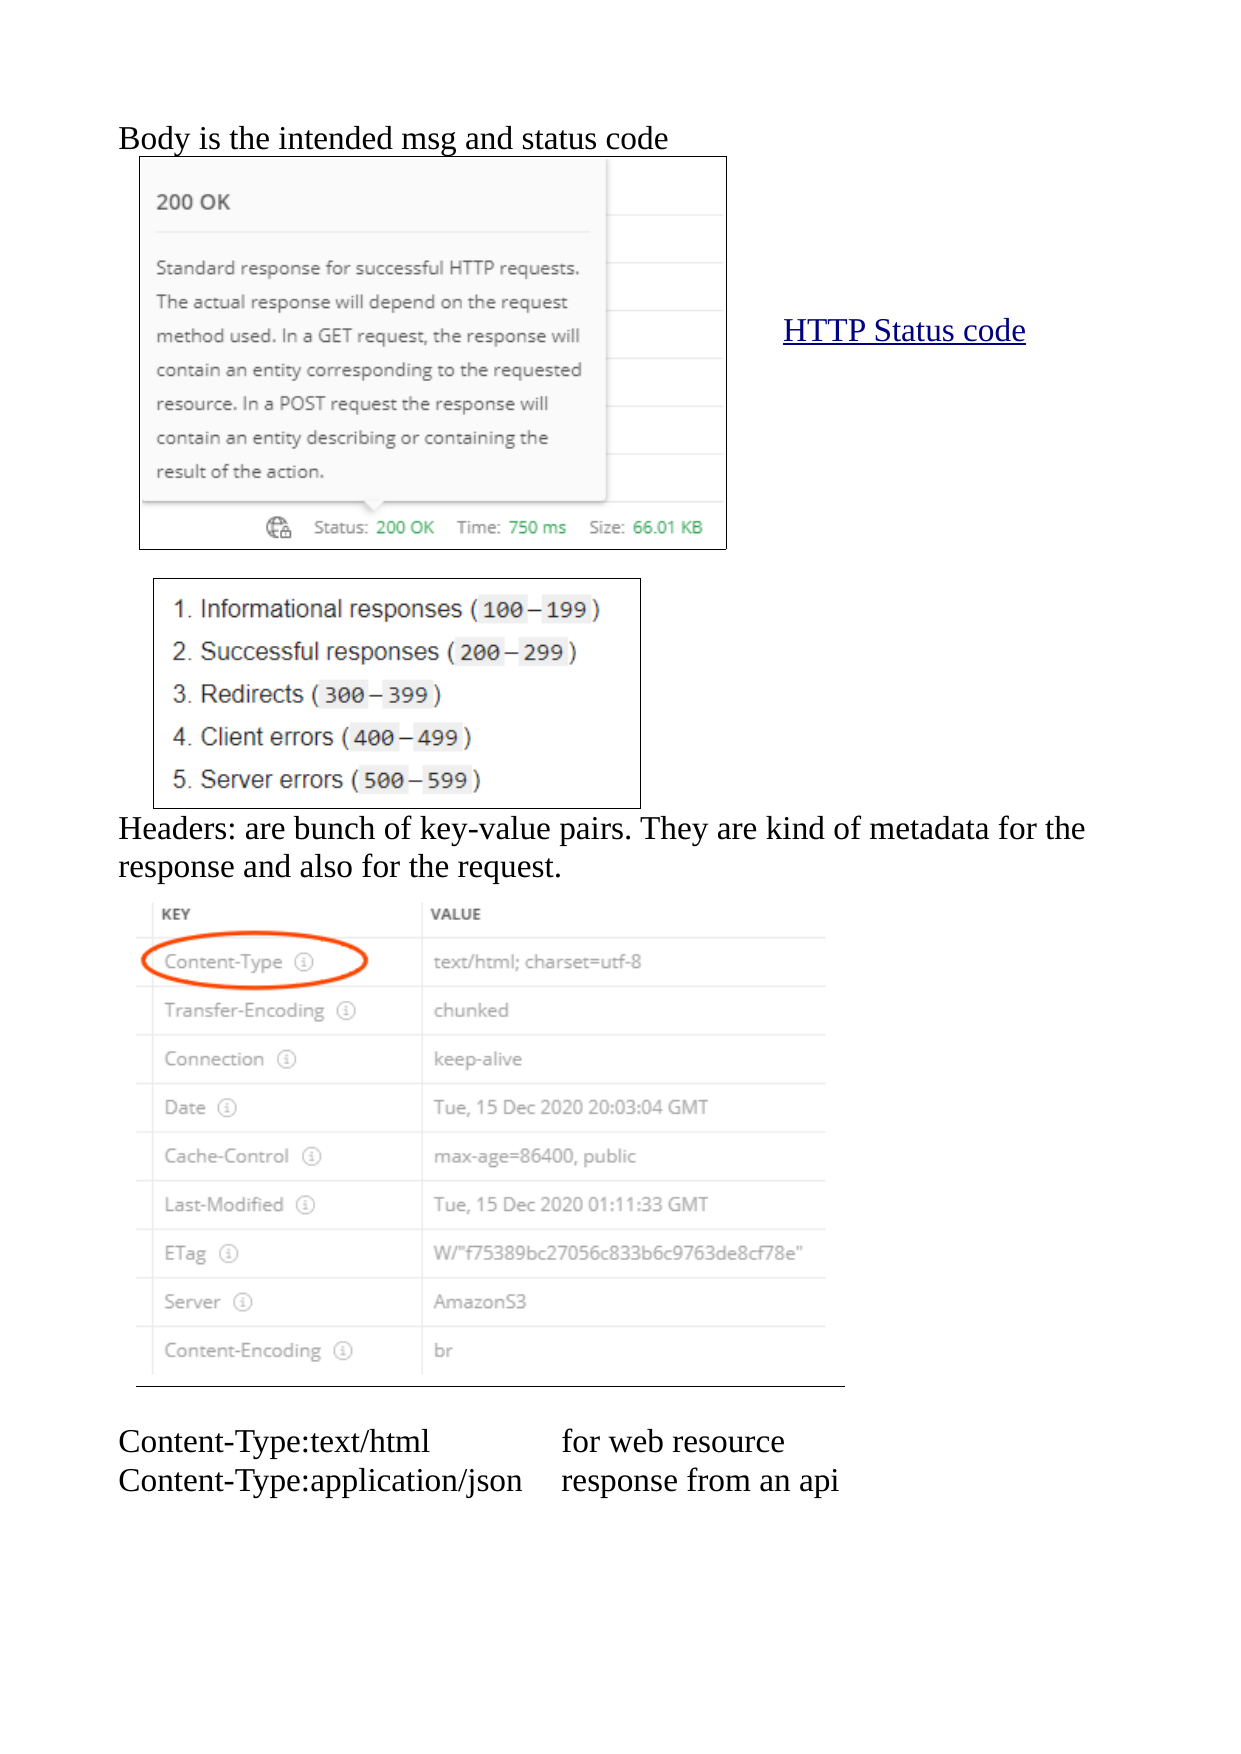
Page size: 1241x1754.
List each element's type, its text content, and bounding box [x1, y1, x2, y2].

text Headers: are bunch of key-value pairs. They are kind of metadata for the response and also for the request. [118, 808, 1122, 885]
text Content-Type:application/json response from an api [118, 1460, 1122, 1498]
text Content-Type:text/html for web resource [118, 1421, 1122, 1460]
text HTTP Status code [727, 310, 1122, 348]
text Body is the intended msg and status code [118, 118, 1122, 156]
picture [156, 581, 638, 805]
picture [135, 898, 846, 1387]
picture [141, 159, 724, 546]
text [118, 310, 139, 348]
